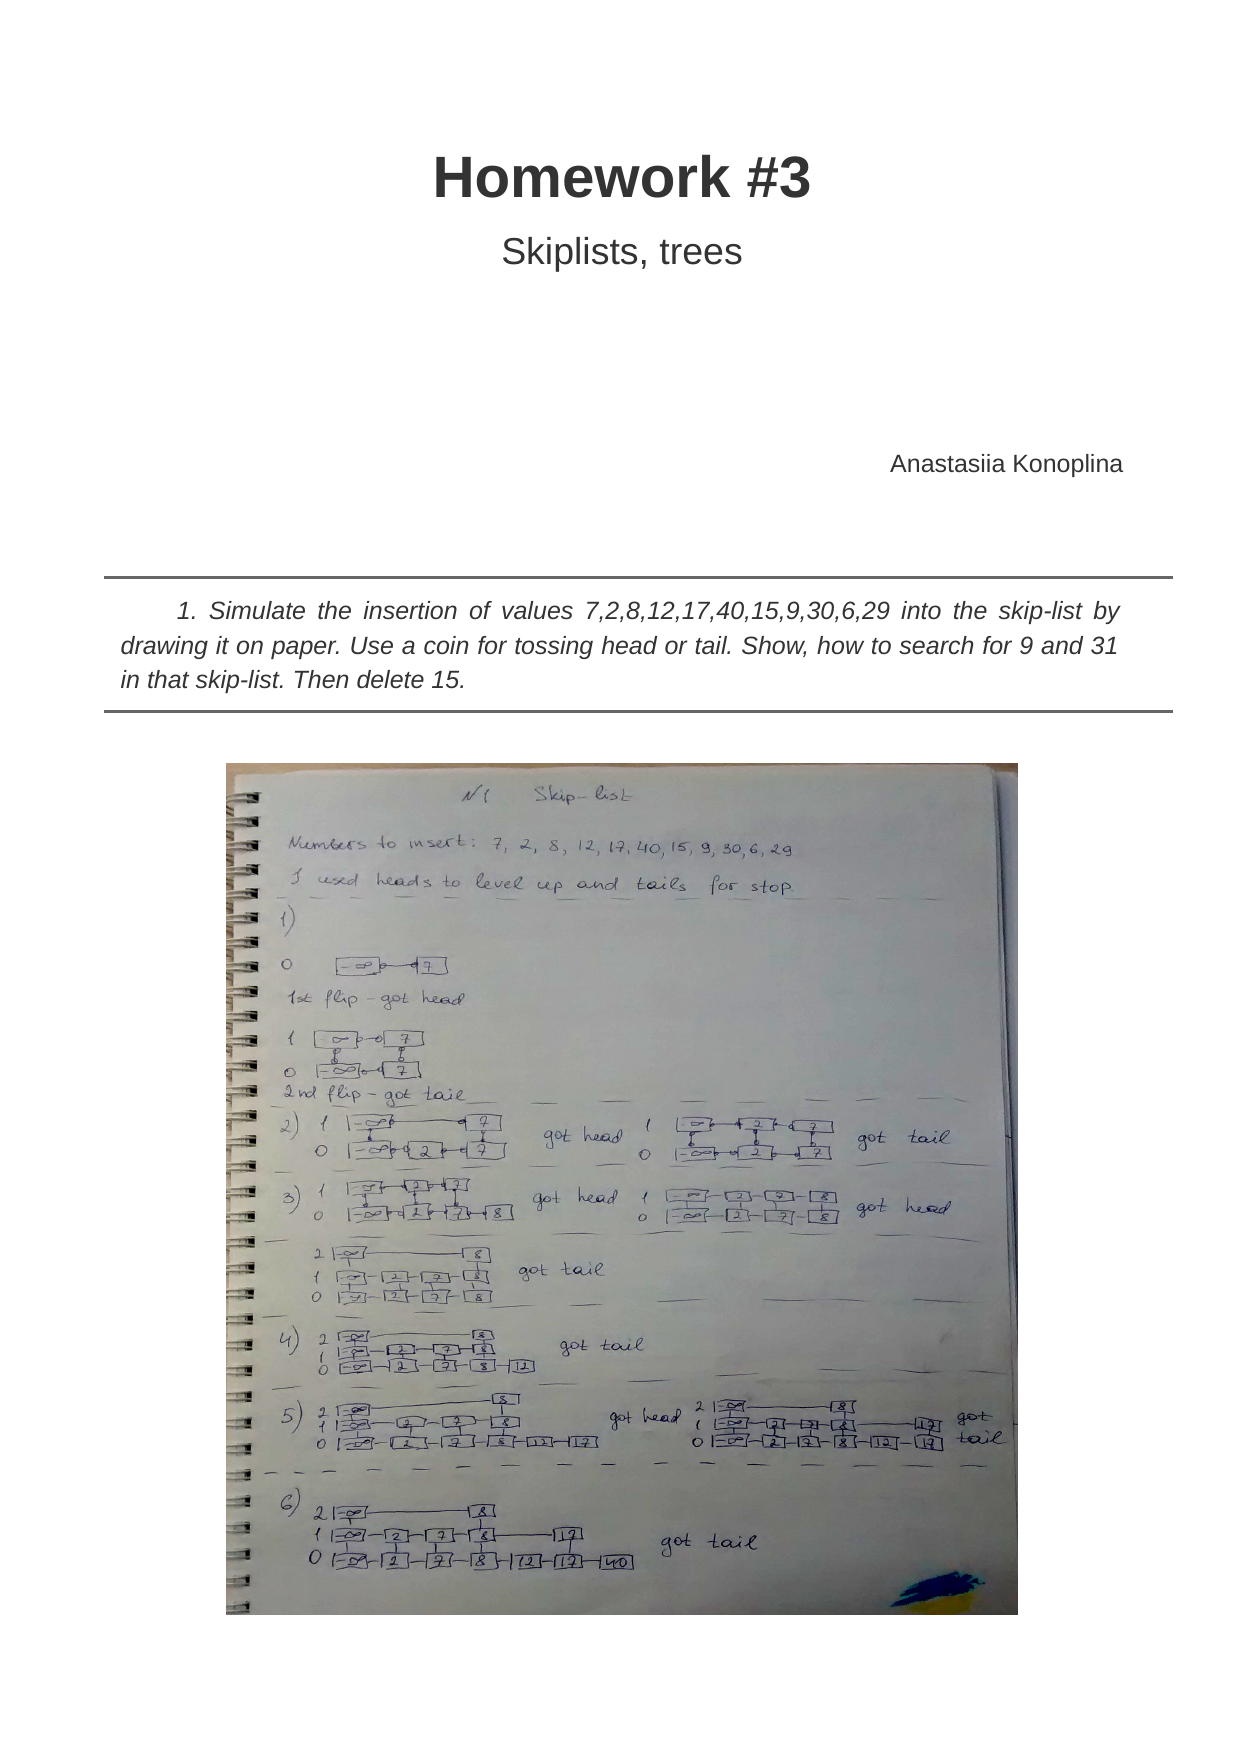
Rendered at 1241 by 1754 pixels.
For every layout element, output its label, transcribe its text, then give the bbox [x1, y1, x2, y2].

title Homework #3 [120, 143, 1123, 210]
text Anastasiia Konoplina [120, 449, 1123, 478]
text 1. Simulate the insertion of values 7,2,8,12,17,40,15,9,30,6,29 into the skip-list by drawing it on paper. Use a coin for tossing head or tail. Show, how to search for 9 and 31 in that skip-list. Then delete 15. [120, 596, 1123, 694]
subtitle Skiplists, trees [120, 229, 1123, 272]
